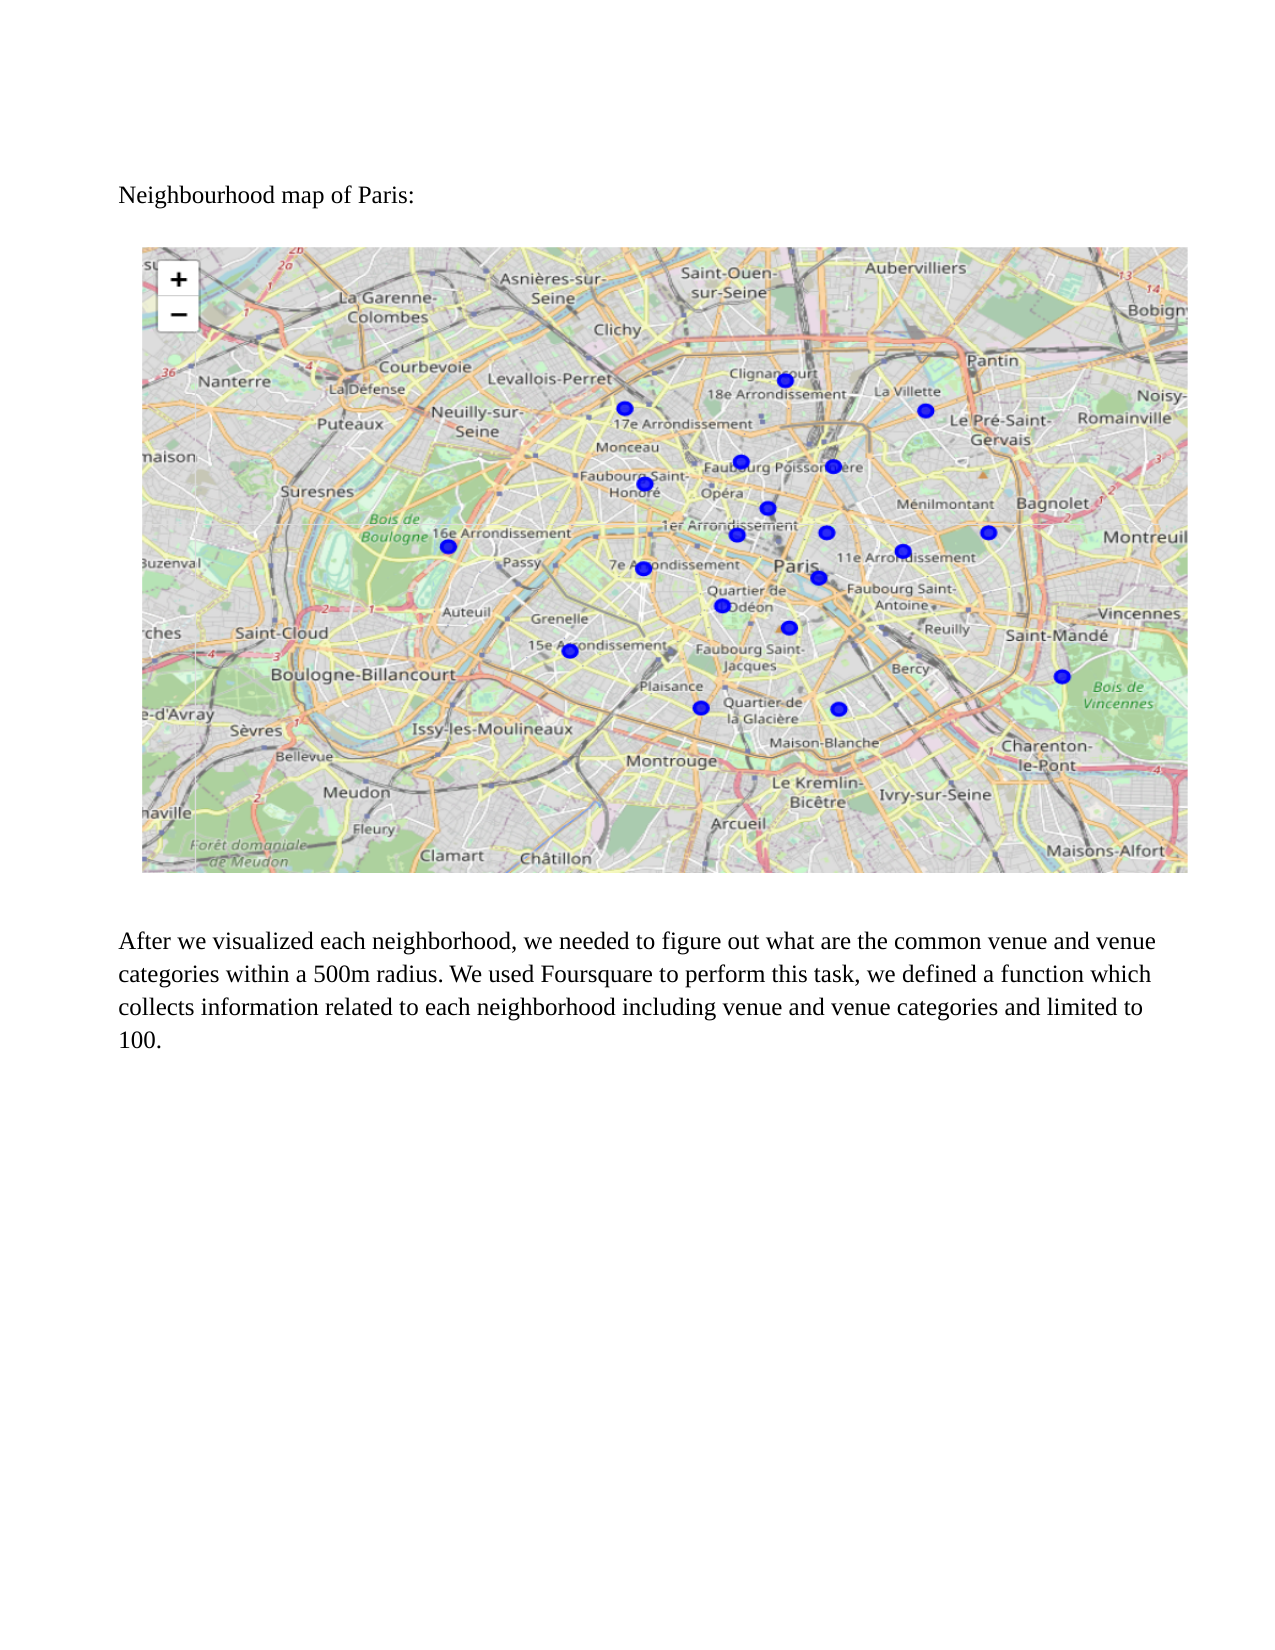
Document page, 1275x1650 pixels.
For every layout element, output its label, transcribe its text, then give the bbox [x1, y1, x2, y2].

picture [141, 243, 1188, 873]
text Neighbourhood map of Paris: [118, 181, 1157, 209]
text After we visualized each neighborhood, we needed to figure out what are the common venue and venue categories within a 500m radius. We used Foursquare to perform this task, we defined a function which collects information related to each neighborhood including venue and venue categories and limited to 100. [118, 926, 1157, 1054]
